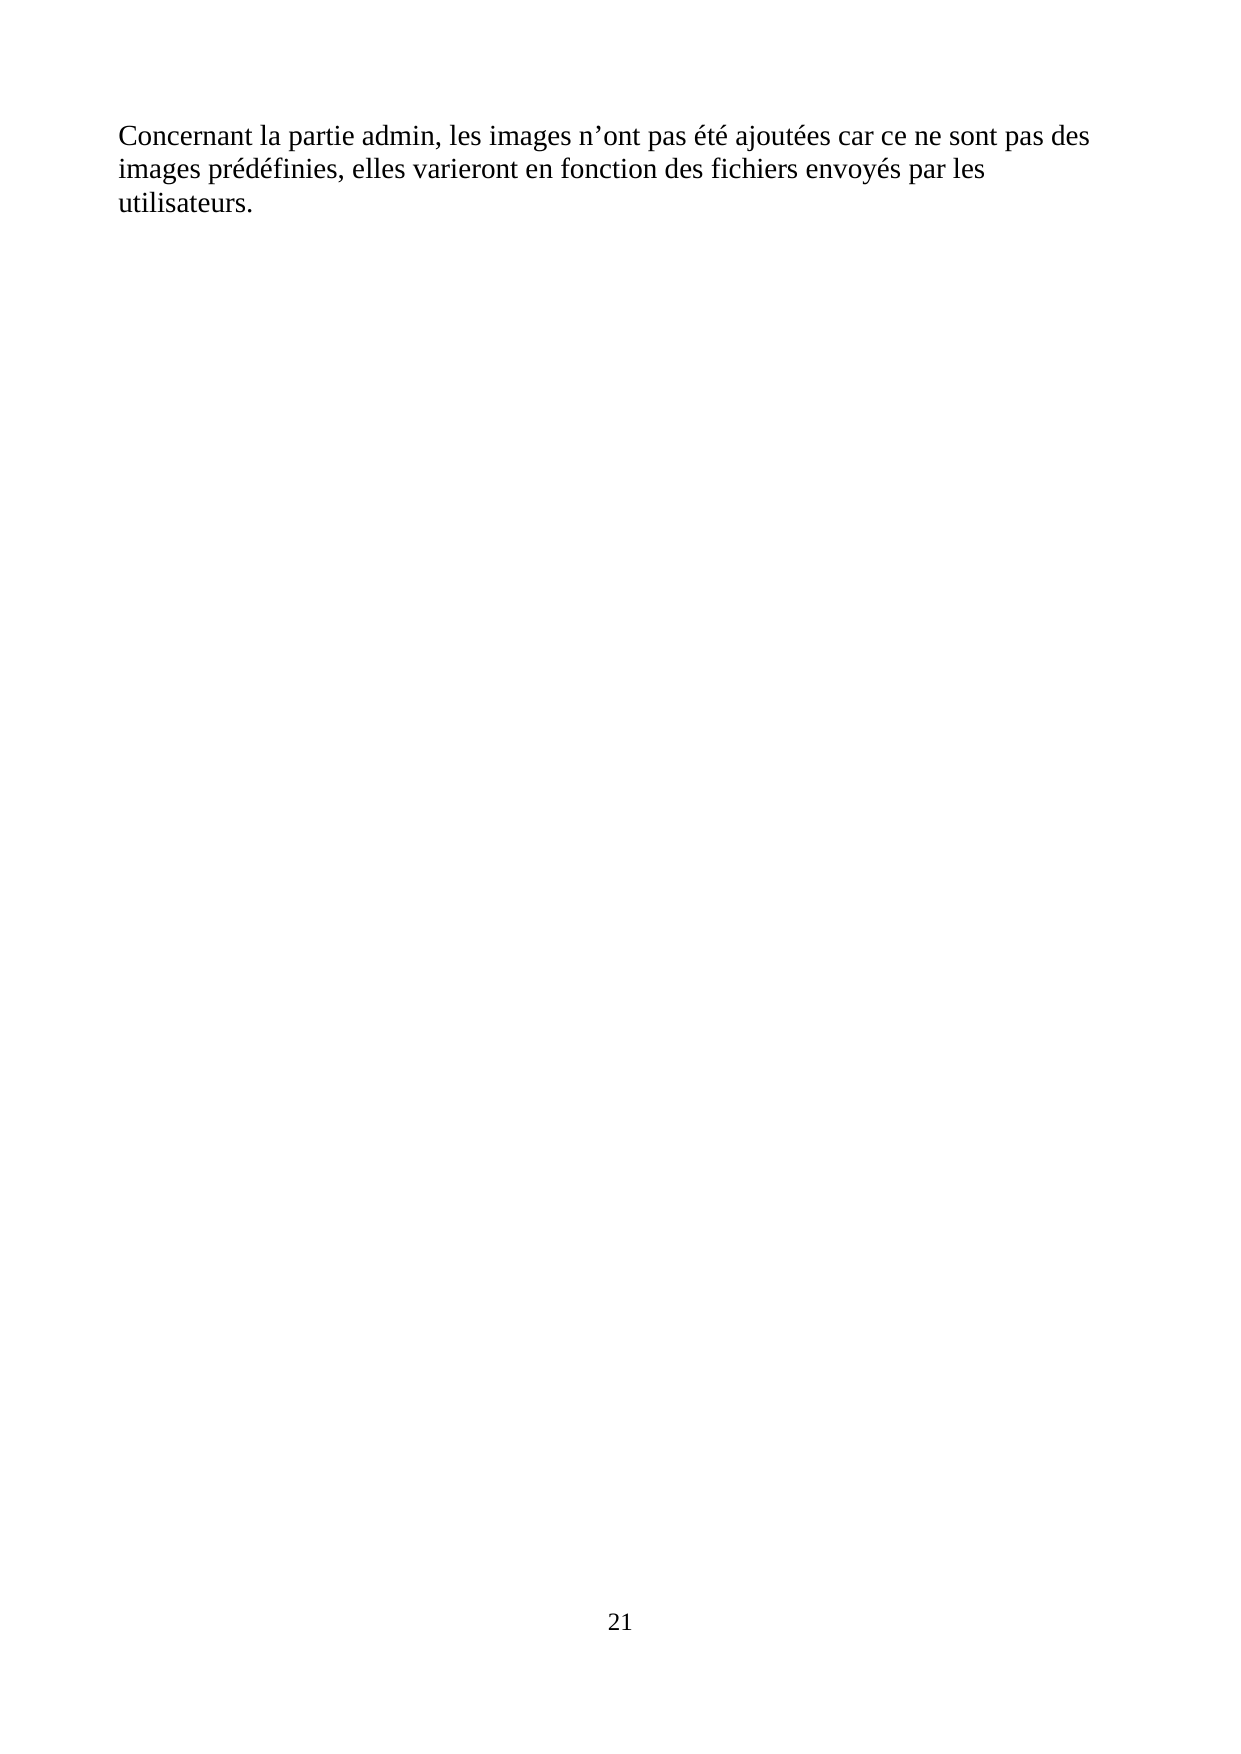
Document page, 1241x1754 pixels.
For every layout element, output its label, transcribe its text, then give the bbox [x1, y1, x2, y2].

text Concernant la partie admin, les images n’ont pas été ajoutées car ce ne sont pas des images prédéfinies, elles varieront en fonction des fichiers envoyés par les utilisateurs. [118, 118, 1122, 219]
